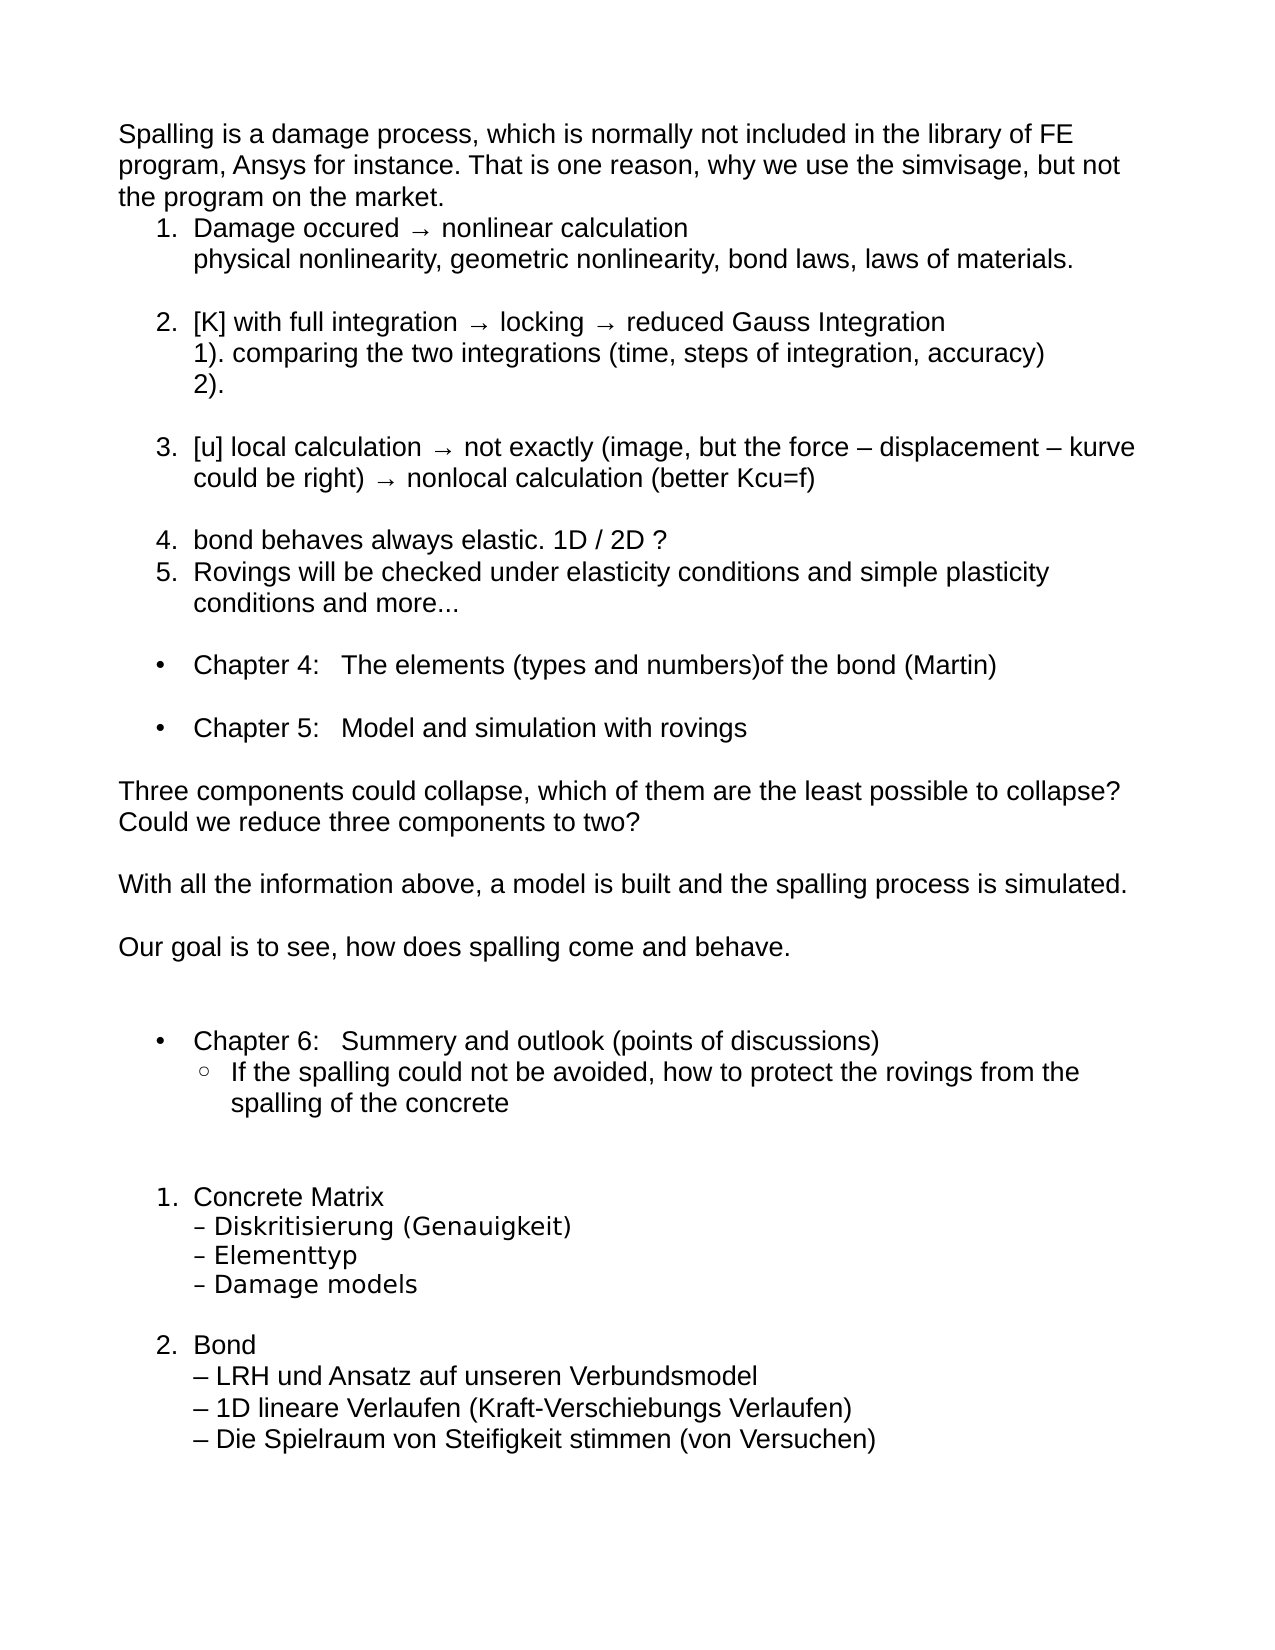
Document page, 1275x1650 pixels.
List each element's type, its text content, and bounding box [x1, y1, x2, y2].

list [K] with full integration → locking → reduced Gauss Integration [156, 306, 1157, 337]
text Three components could collapse, which of them are the least possible to collapse? Could we reduce three components to two? [118, 774, 1157, 837]
list Chapter 5: Model and simulation with rovings [156, 712, 1157, 743]
list Rovings will be checked under elasticity conditions and simple plasticity conditions and more... [156, 556, 1157, 618]
list – Die Spielraum von Steifigkeit stimmen (von Versuchen) [156, 1423, 1157, 1517]
list – Elementtyp – Damage models [156, 1242, 1157, 1300]
list 2). [156, 368, 1157, 399]
list Bond – LRH und Ansatz auf unseren Verbundsmodel – 1D lineare Verlaufen (Kraft-Verschiebungs Verlaufen) [156, 1329, 1157, 1423]
list Chapter 4: The elements (types and numbers)of the bond (Martin) [156, 649, 1157, 681]
list bond behaves always elastic. 1D / 2D ? [156, 524, 1157, 556]
list If the spalling could not be avoided, how to protect the rovings from the spalling of the concrete [193, 1056, 1157, 1118]
list [u] local calculation → not exactly (image, but the force – displacement – kurve could be right) → nonlocal calculation (better Kcu=f) [156, 431, 1157, 493]
list physical nonlinearity, geometric nonlinearity, bond laws, laws of materials. [156, 243, 1157, 274]
list Chapter 6: Summery and outlook (points of discussions) [156, 1024, 1157, 1056]
text With all the information above, a model is built and the spalling process is simulated. [118, 868, 1157, 899]
list 1). comparing the two integrations (time, steps of integration, accuracy) [156, 337, 1157, 368]
text Spalling is a damage process, which is normally not included in the library of FE program, Ansys for instance. That is one reason, why we use the simvisage, but not the program on the market. [118, 118, 1157, 212]
list Damage occured → nonlinear calculation [156, 212, 1157, 243]
text Our goal is to see, how does spalling come and behave. [118, 931, 1157, 962]
list Concrete Matrix – Diskritisierung (Genauigkeit) [156, 1181, 1157, 1242]
